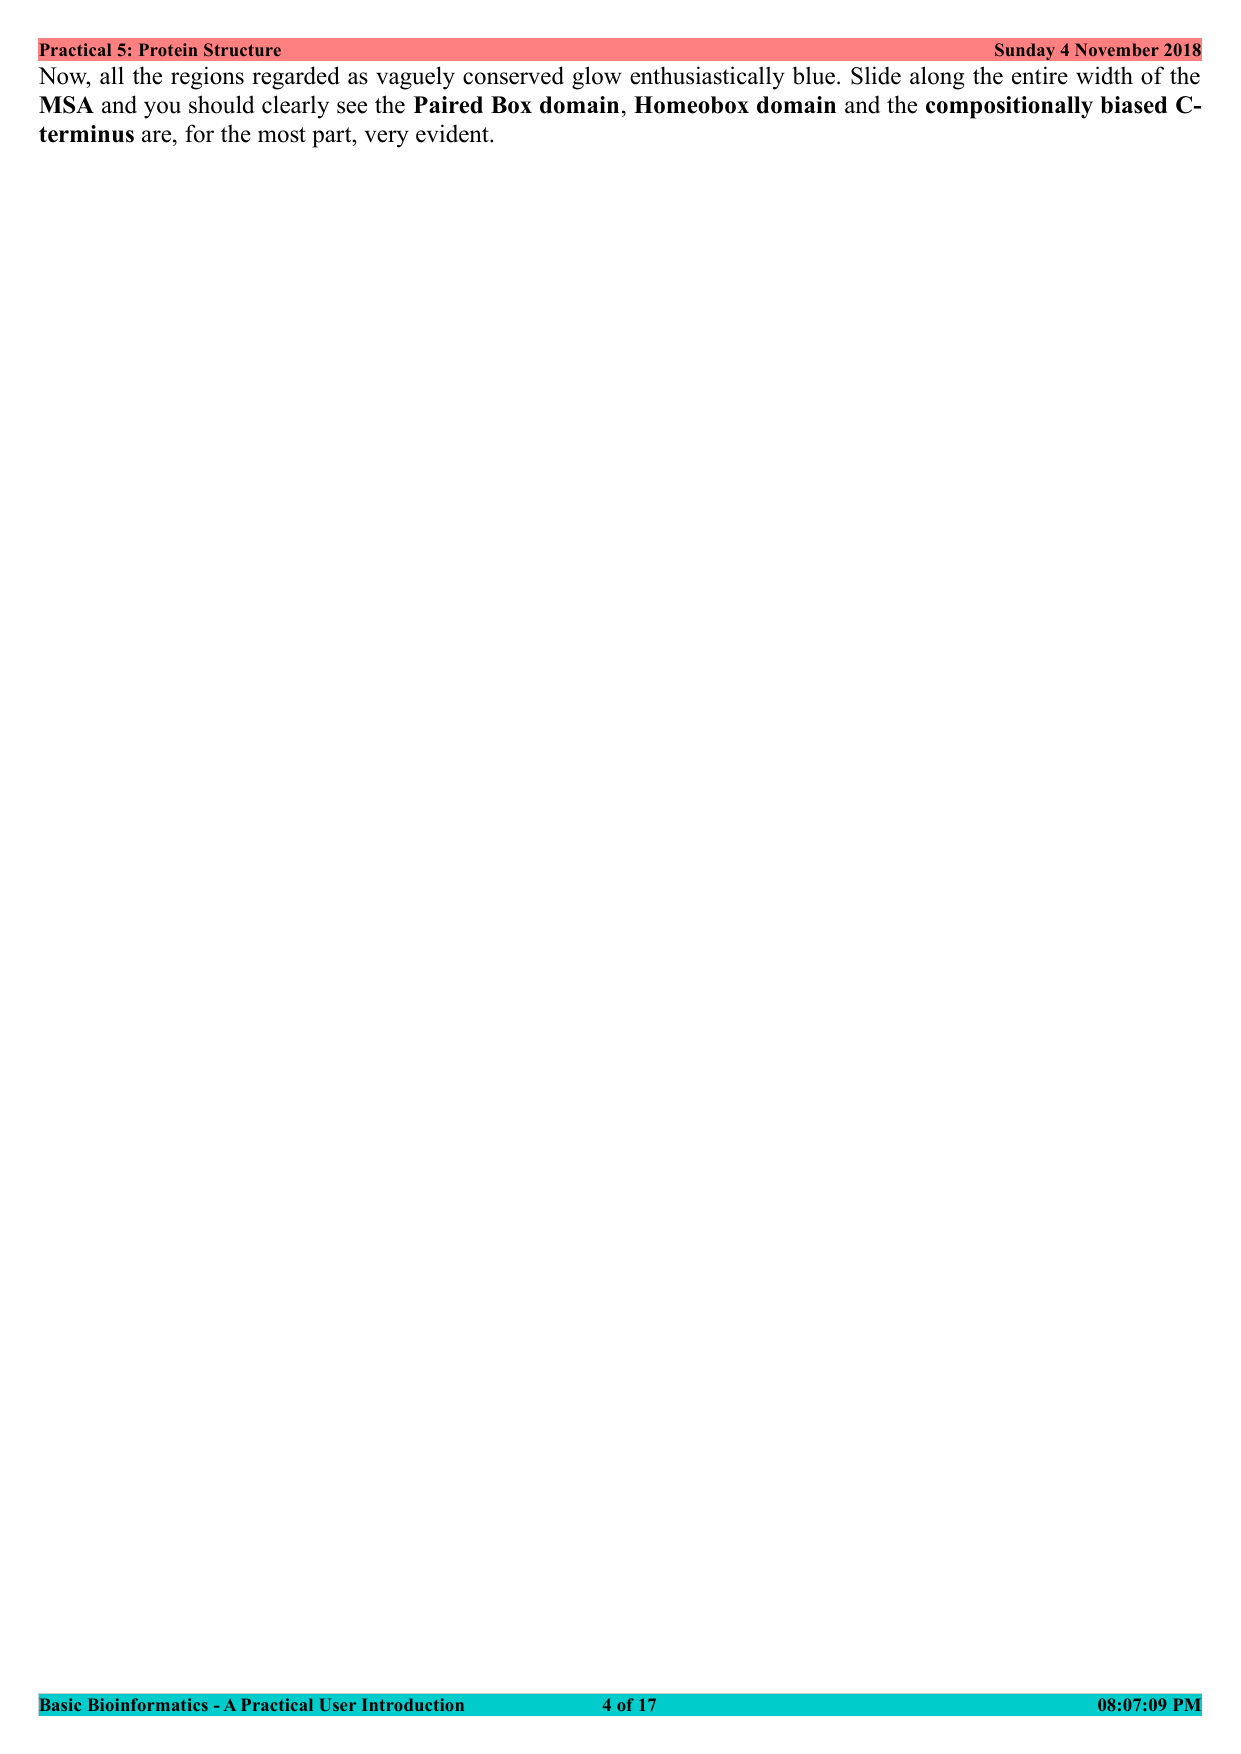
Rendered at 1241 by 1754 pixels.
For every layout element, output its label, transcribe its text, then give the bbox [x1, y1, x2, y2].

text Now, all the regions regarded as vaguely conserved glow enthusiastically blue. Slide along the entire width of the MSA and you should clearly see the Paired Box domain, Homeobox domain and the compositionally biased C-terminus are, for the most part, very evident. [38, 61, 1202, 148]
